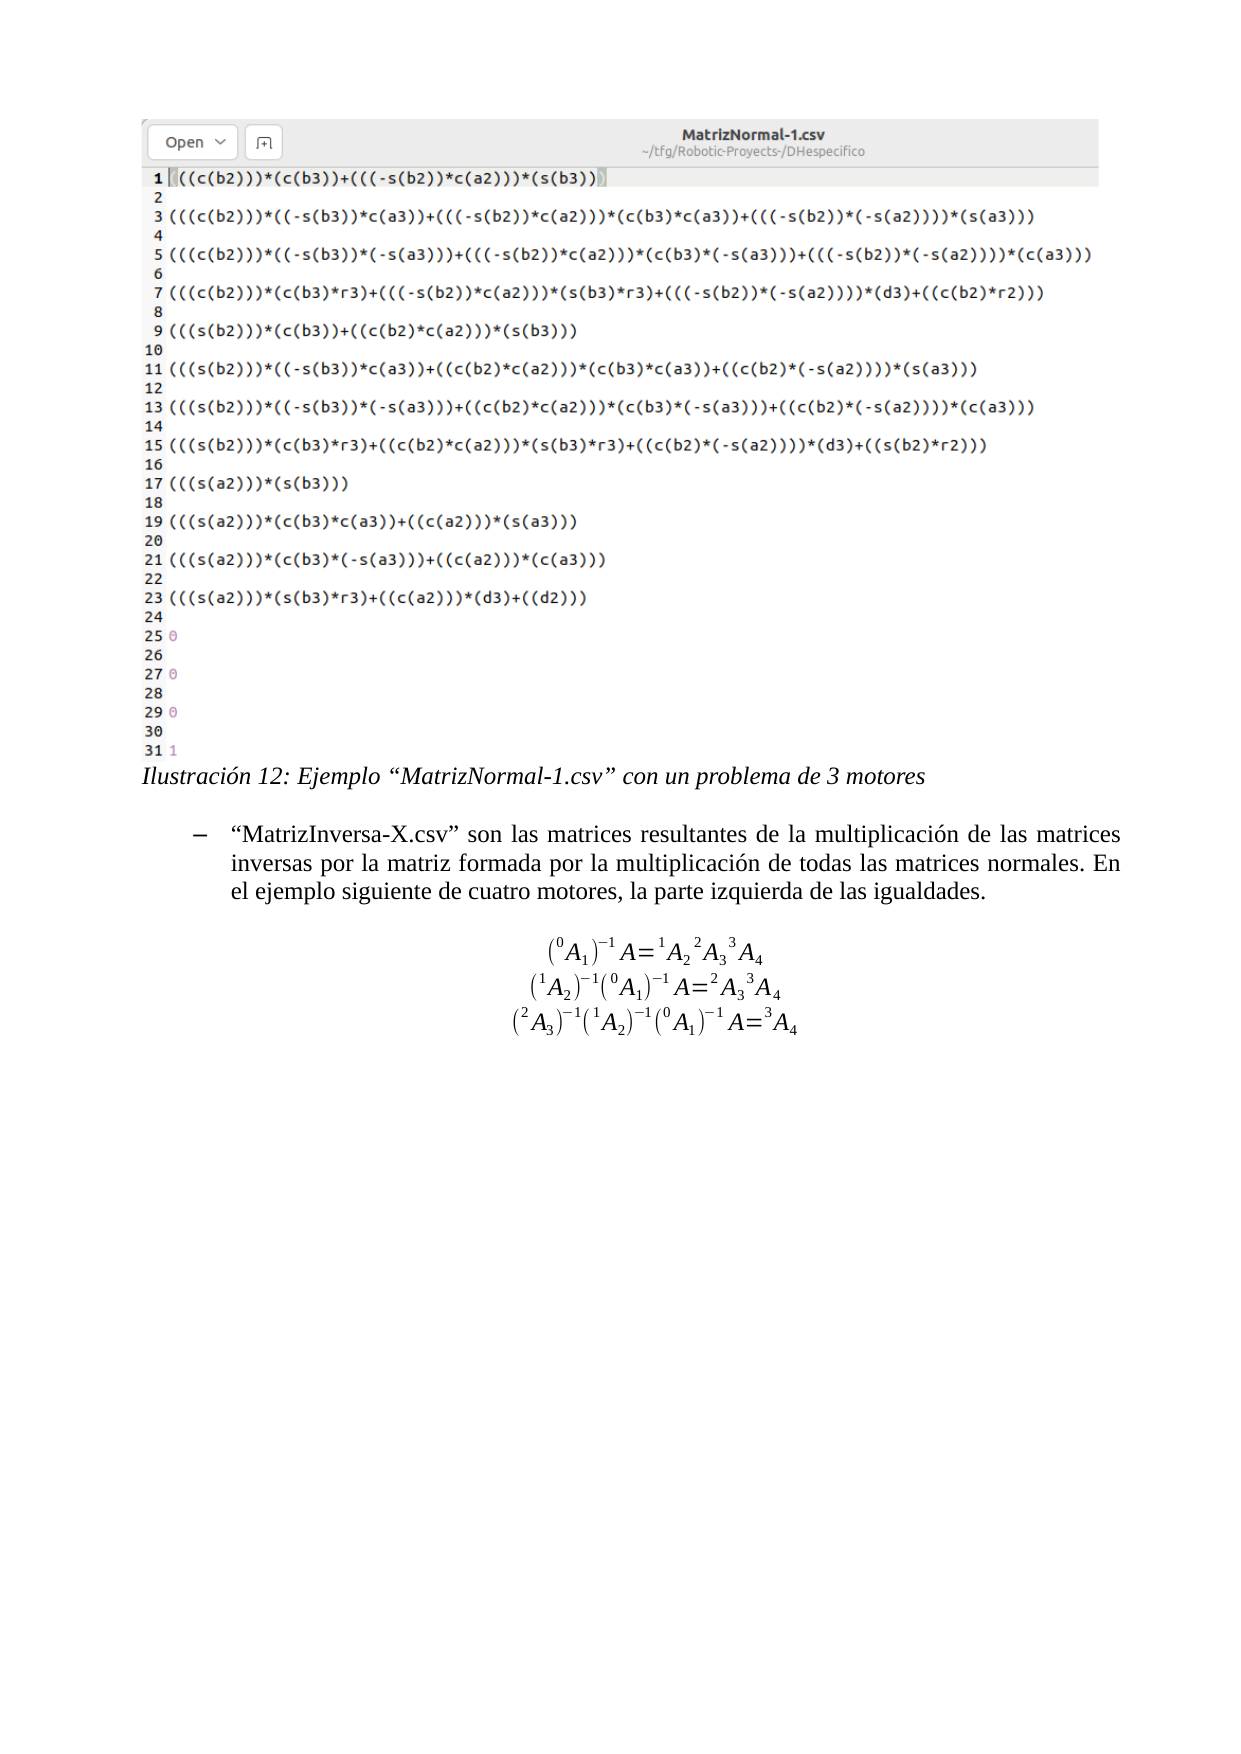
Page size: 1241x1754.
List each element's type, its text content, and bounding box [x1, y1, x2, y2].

list “MatrizInversa-X.csv” son las matrices resultantes de la multiplicación de las matrices inversas por la matriz formada por la multiplicación de todas las matrices normales. En el ejemplo siguiente de cuatro motores, la parte izquierda de las igualdades. [193, 819, 1122, 905]
text Ilustración 12: Ejemplo “MatrizNormal-1.csv” con un problema de 3 motores [142, 762, 1099, 790]
